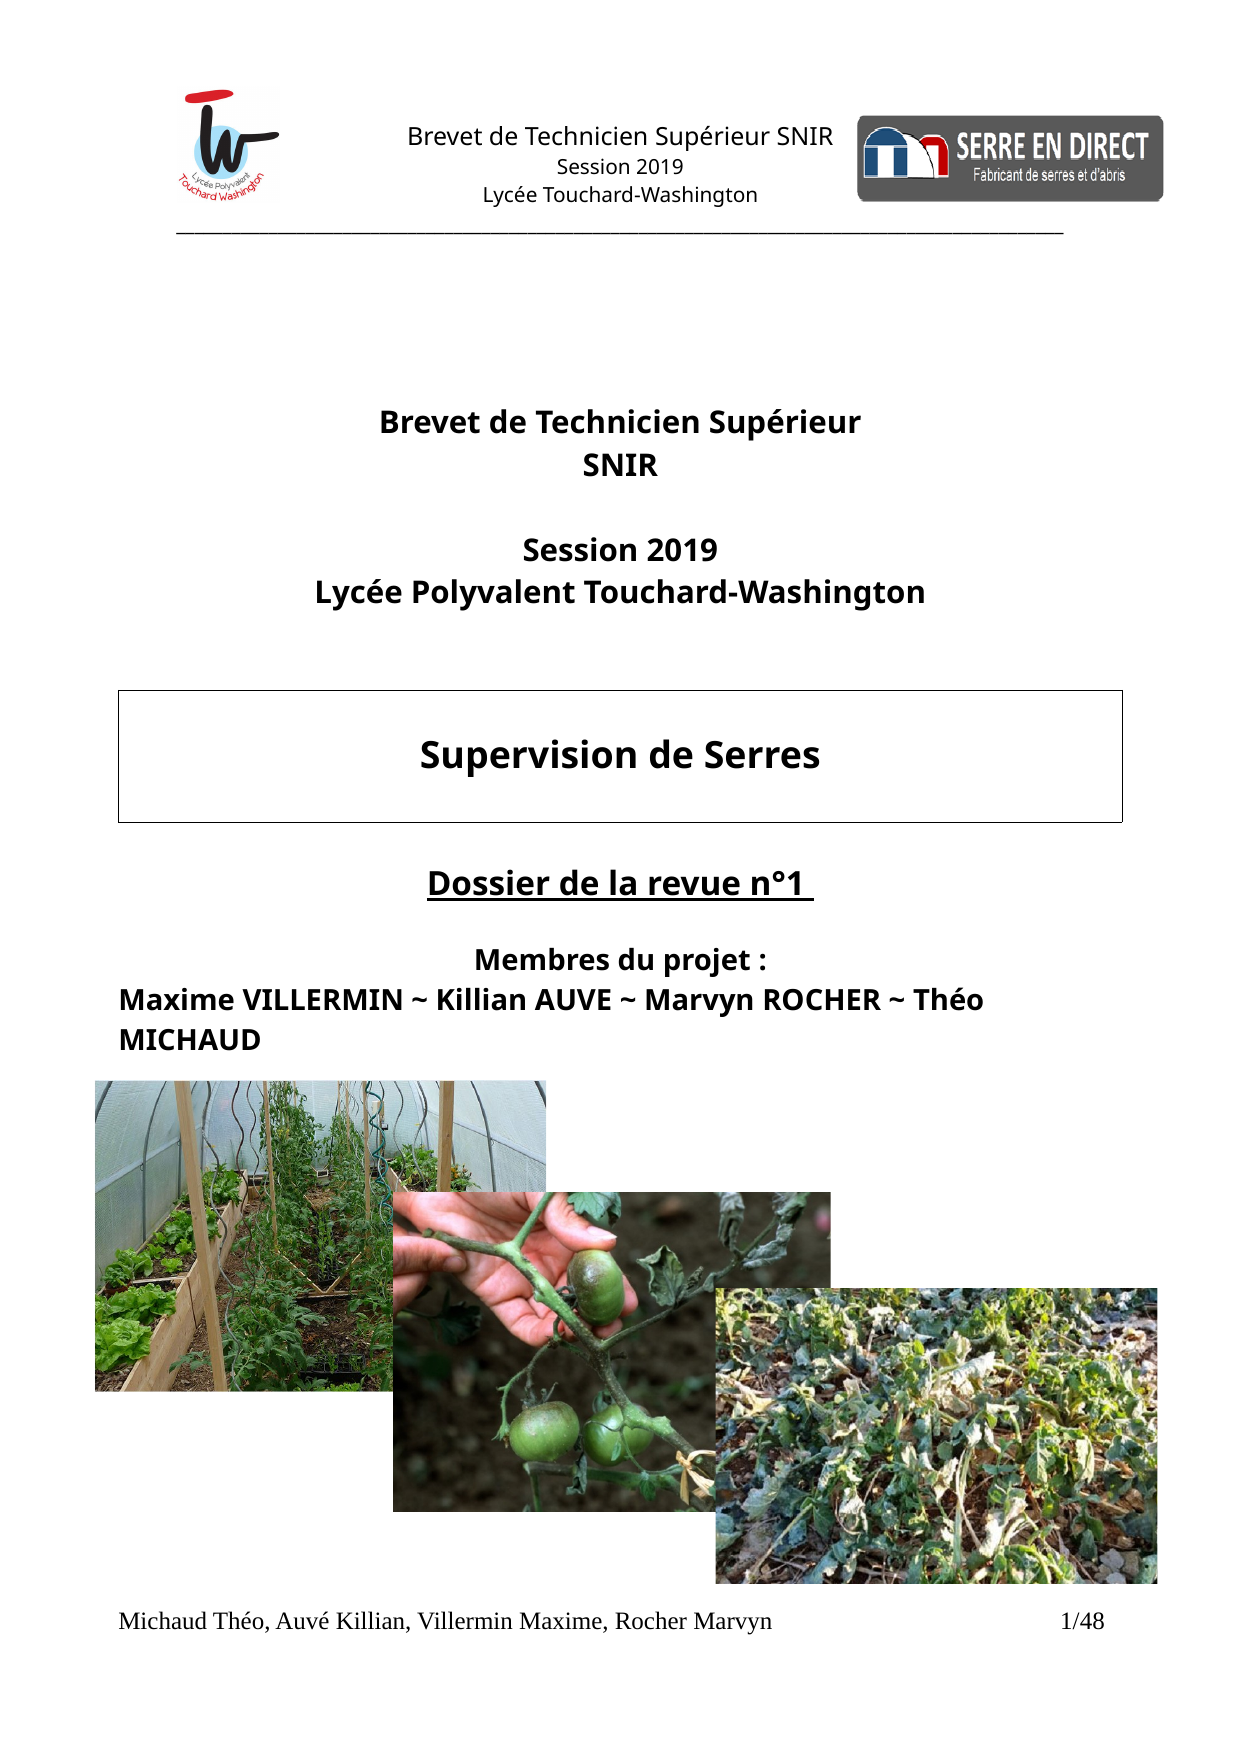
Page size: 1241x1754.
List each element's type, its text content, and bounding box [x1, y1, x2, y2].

text Dossier de la revue n°1 [118, 860, 1122, 906]
text Brevet de Technicien Supérieur [118, 400, 1122, 443]
picture [176, 86, 281, 203]
text Membres du projet : [118, 940, 1122, 979]
text Session 2019 [118, 528, 1122, 571]
text SNIR [118, 443, 1122, 485]
text Lycée Polyvalent Touchard-Washington [118, 571, 1122, 613]
picture [852, 113, 1167, 206]
table_header Supervision de Serres [119, 691, 1122, 822]
text Maxime VILLERMIN ~ Killian AUVE ~ Marvyn ROCHER ~ Théo MICHAUD [118, 979, 1122, 1059]
picture [94, 1080, 1158, 1584]
